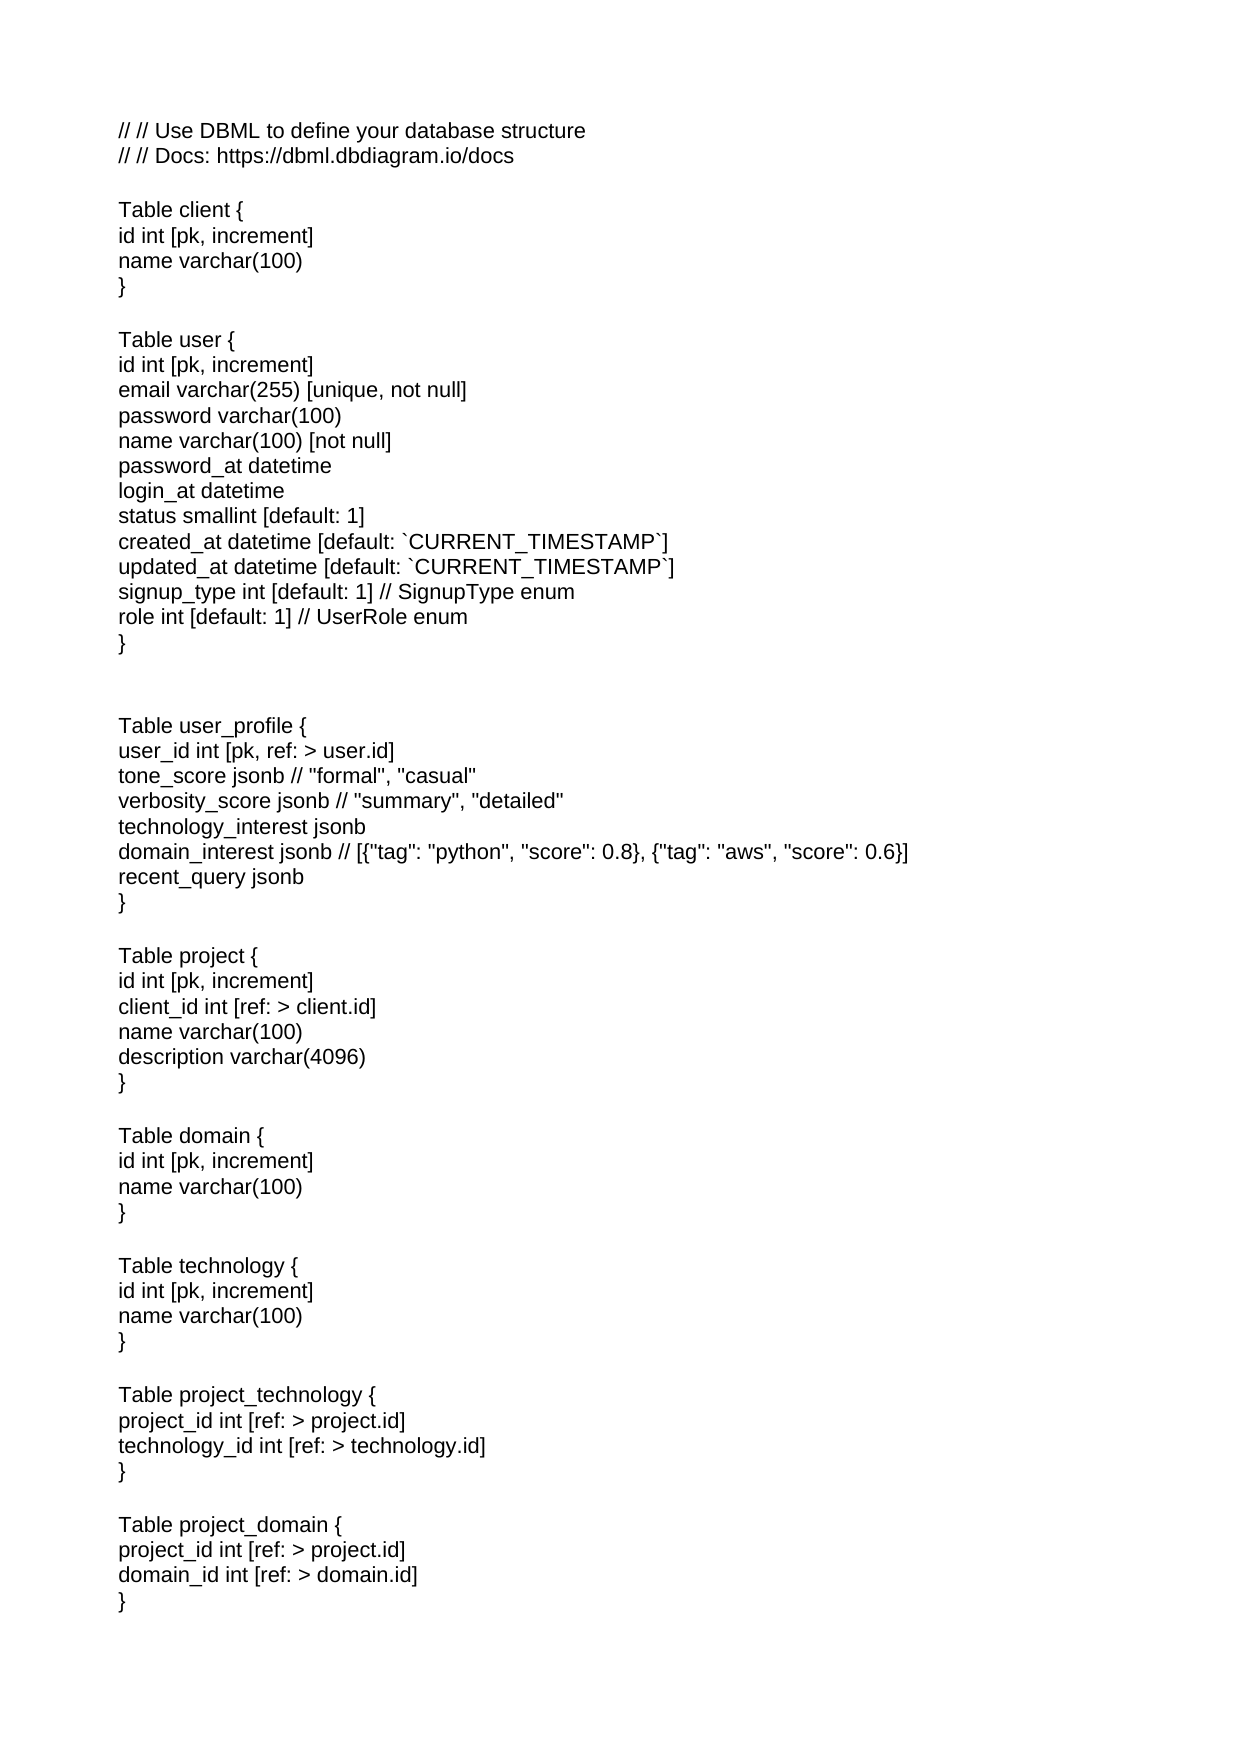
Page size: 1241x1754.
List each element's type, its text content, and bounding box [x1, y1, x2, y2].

text // // Docs: https://dbml.dbdiagram.io/docs [118, 143, 1122, 168]
text Table project { [118, 943, 1122, 968]
text } [118, 629, 1122, 654]
text } [118, 1199, 1122, 1224]
text role int [default: 1] // UserRole enum [118, 604, 1122, 629]
text name varchar(100) [118, 1019, 1122, 1044]
text Table project_domain { [118, 1512, 1122, 1537]
text email varchar(255) [unique, not null] [118, 377, 1122, 402]
text Table user_profile { [118, 713, 1122, 738]
text project_id int [ref: > project.id] [118, 1537, 1122, 1562]
text password varchar(100) [118, 402, 1122, 428]
text // // Use DBML to define your database structure [118, 118, 1122, 143]
text name varchar(100) [118, 1303, 1122, 1328]
text user_id int [pk, ref: > user.id] [118, 738, 1122, 763]
text } [118, 273, 1122, 298]
text domain_id int [ref: > domain.id] [118, 1562, 1122, 1588]
text } [118, 1588, 1122, 1613]
text } [118, 1458, 1122, 1483]
text verbosity_score jsonb // "summary", "detailed" [118, 788, 1122, 814]
text id int [pk, increment] [118, 968, 1122, 994]
text Table user { [118, 327, 1122, 352]
text } [118, 889, 1122, 914]
text Table technology { [118, 1253, 1122, 1278]
text technology_interest jsonb [118, 814, 1122, 839]
text client_id int [ref: > client.id] [118, 994, 1122, 1019]
text id int [pk, increment] [118, 1278, 1122, 1303]
text tone_score jsonb // "formal", "casual" [118, 763, 1122, 788]
text id int [pk, increment] [118, 1148, 1122, 1174]
text name varchar(100) [118, 248, 1122, 273]
text description varchar(4096) [118, 1044, 1122, 1069]
text technology_id int [ref: > technology.id] [118, 1433, 1122, 1458]
text name varchar(100) [not null] [118, 428, 1122, 453]
text status smallint [default: 1] [118, 503, 1122, 528]
text domain_interest jsonb // [{"tag": "python", "score": 0.8}, {"tag": "aws", "score": 0.6}] [118, 839, 1122, 864]
text login_at datetime [118, 478, 1122, 503]
text id int [pk, increment] [118, 222, 1122, 248]
text } [118, 1069, 1122, 1094]
text updated_at datetime [default: `CURRENT_TIMESTAMP`] [118, 554, 1122, 579]
text created_at datetime [default: `CURRENT_TIMESTAMP`] [118, 528, 1122, 554]
text Table project_technology { [118, 1382, 1122, 1408]
text signup_type int [default: 1] // SignupType enum [118, 579, 1122, 604]
text Table domain { [118, 1123, 1122, 1148]
text project_id int [ref: > project.id] [118, 1408, 1122, 1433]
text recent_query jsonb [118, 864, 1122, 889]
text password_at datetime [118, 453, 1122, 478]
text Table client { [118, 197, 1122, 222]
text name varchar(100) [118, 1174, 1122, 1199]
text } [118, 1328, 1122, 1354]
text id int [pk, increment] [118, 352, 1122, 377]
